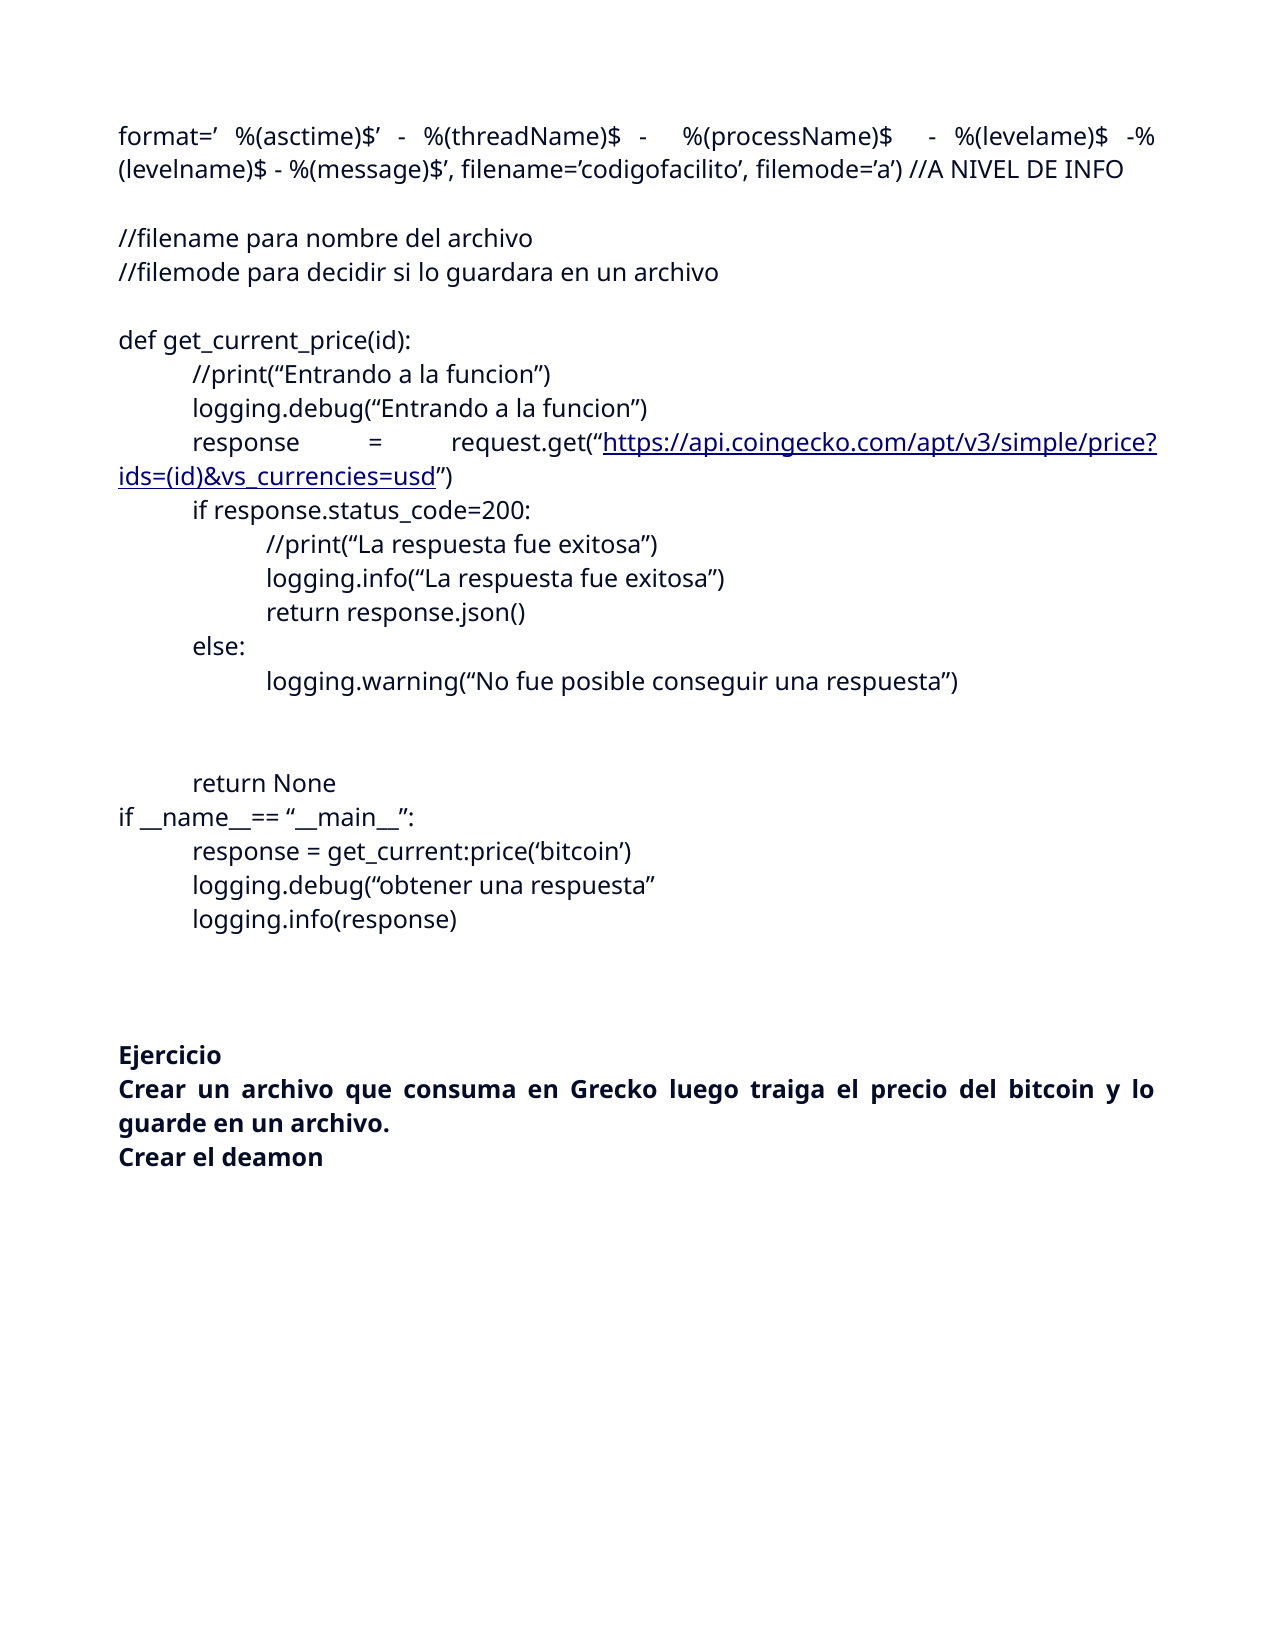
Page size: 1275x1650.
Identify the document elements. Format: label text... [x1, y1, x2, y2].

text logging.info(response) [118, 902, 1157, 936]
text return None [118, 765, 1157, 799]
text if response.status_code=200: [118, 493, 1157, 527]
text logging.warning(“No fue posible conseguir una respuesta”) [118, 663, 1157, 697]
text logging.debug(“Entrando a la funcion”) [118, 391, 1157, 425]
text if __name__== “__main__”: [118, 799, 1157, 833]
text //print(“La respuesta fue exitosa”) [118, 527, 1157, 561]
text logging.debug(“obtener una respuesta” [118, 867, 1157, 902]
text else: [118, 629, 1157, 663]
text Crear un archivo que consuma en Grecko luego traiga el precio del bitcoin y lo guarde en un archivo. [118, 1072, 1157, 1140]
text format=’ %(asctime)$’ - %(threadName)$ - %(processName)$ - %(levelame)$ -%(levelname)$ - %(message)$’, filename=’codigofacilito’, filemode=’a’) //A NIVEL DE INFO [118, 118, 1157, 186]
text response = get_current:price(‘bitcoin’) [118, 833, 1157, 867]
text logging.info(“La respuesta fue exitosa”) [118, 561, 1157, 595]
text //filemode para decidir si lo guardara en un archivo [118, 254, 1157, 288]
text //print(“Entrando a la funcion”) [118, 357, 1157, 391]
text //filename para nombre del archivo [118, 220, 1157, 254]
text def get_current_price(id): [118, 322, 1157, 357]
text Ejercicio [118, 1038, 1157, 1072]
text response = request.get(“https://api.coingecko.com/apt/v3/simple/price?ids=(id)&vs_currencies=usd”) [118, 425, 1157, 493]
text Crear el deamon [118, 1140, 1157, 1174]
text return response.json() [118, 595, 1157, 629]
